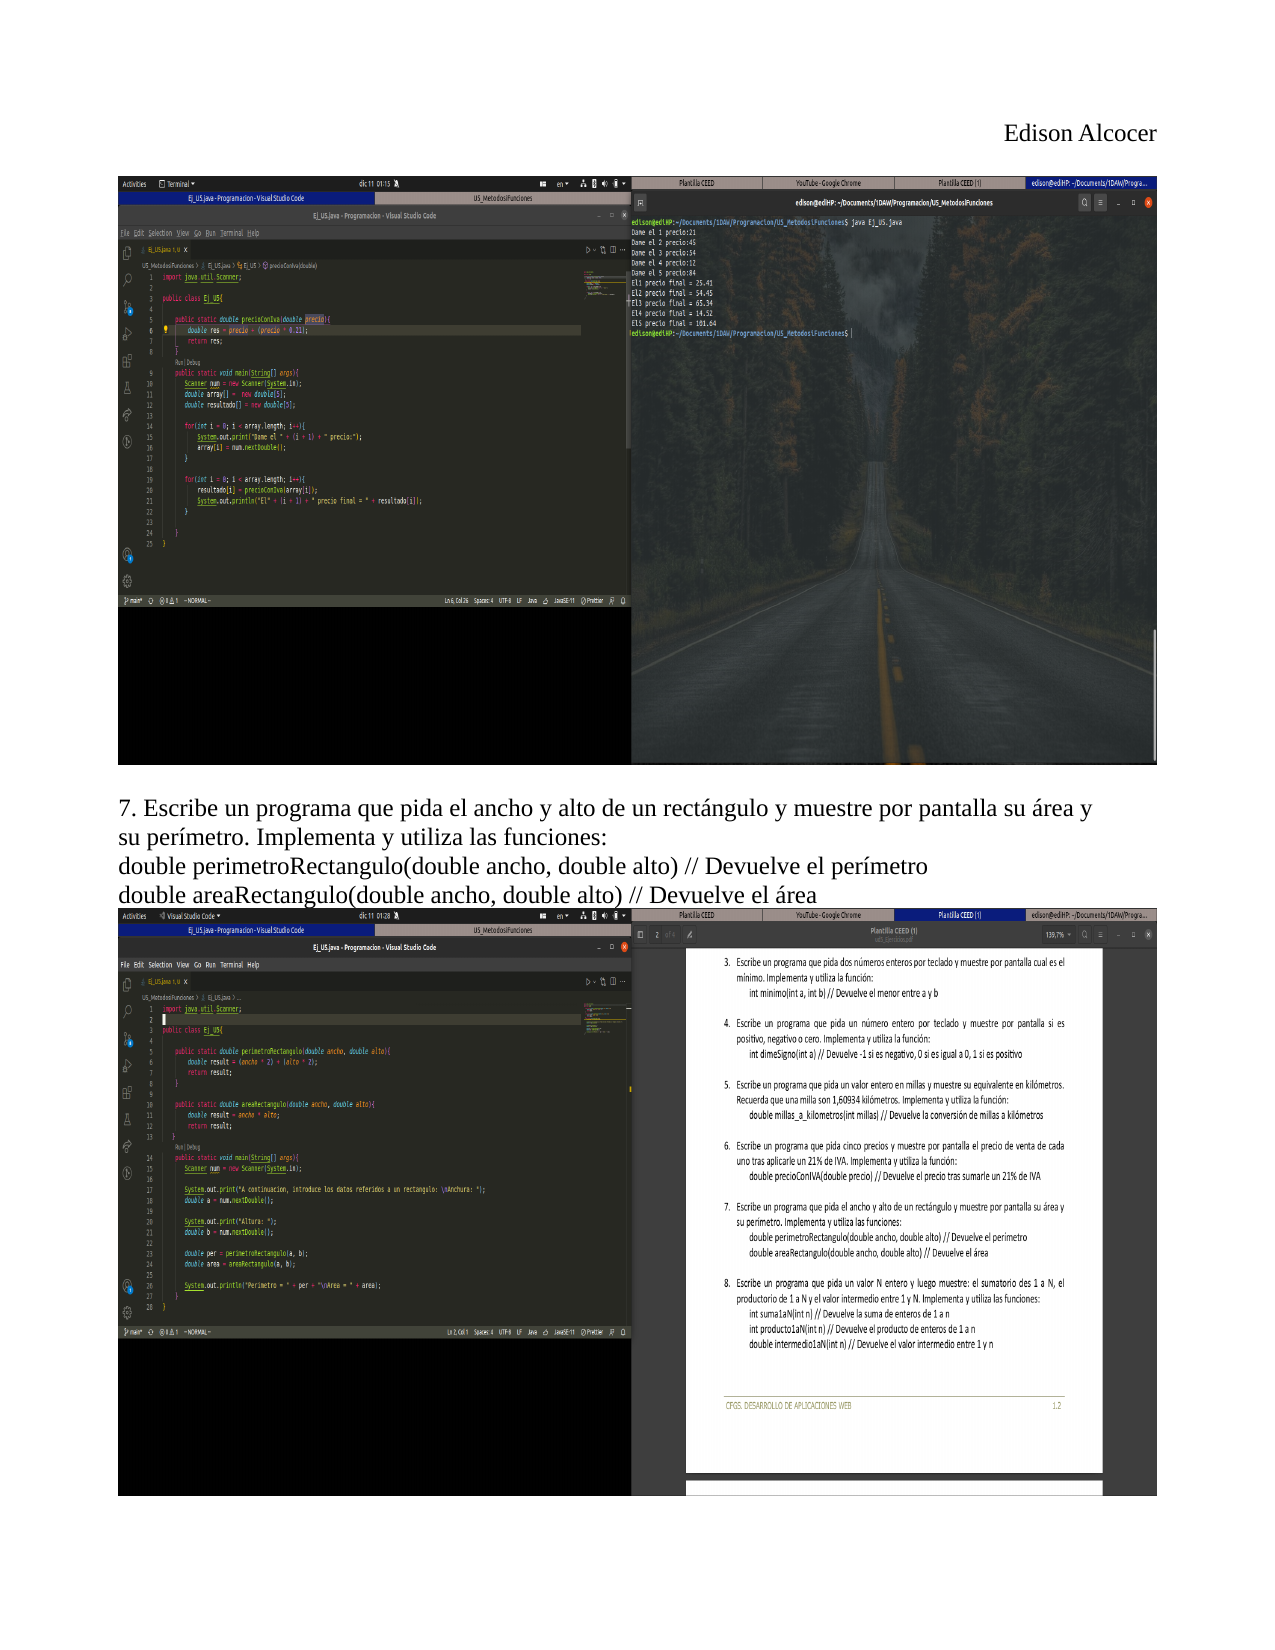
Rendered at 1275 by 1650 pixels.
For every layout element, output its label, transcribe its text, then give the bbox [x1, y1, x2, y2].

text double perimetroRectangulo(double ancho, double alto) // Devuelve el perímetro [118, 851, 1157, 880]
text double areaRectangulo(double ancho, double alto) // Devuelve el área [118, 880, 1157, 908]
picture [118, 908, 1157, 1496]
picture [118, 176, 1157, 765]
text 7. Escribe un programa que pida el ancho y alto de un rectángulo y muestre por pantalla su área y [118, 793, 1157, 822]
text su perímetro. Implementa y utiliza las funciones: [118, 822, 1157, 851]
